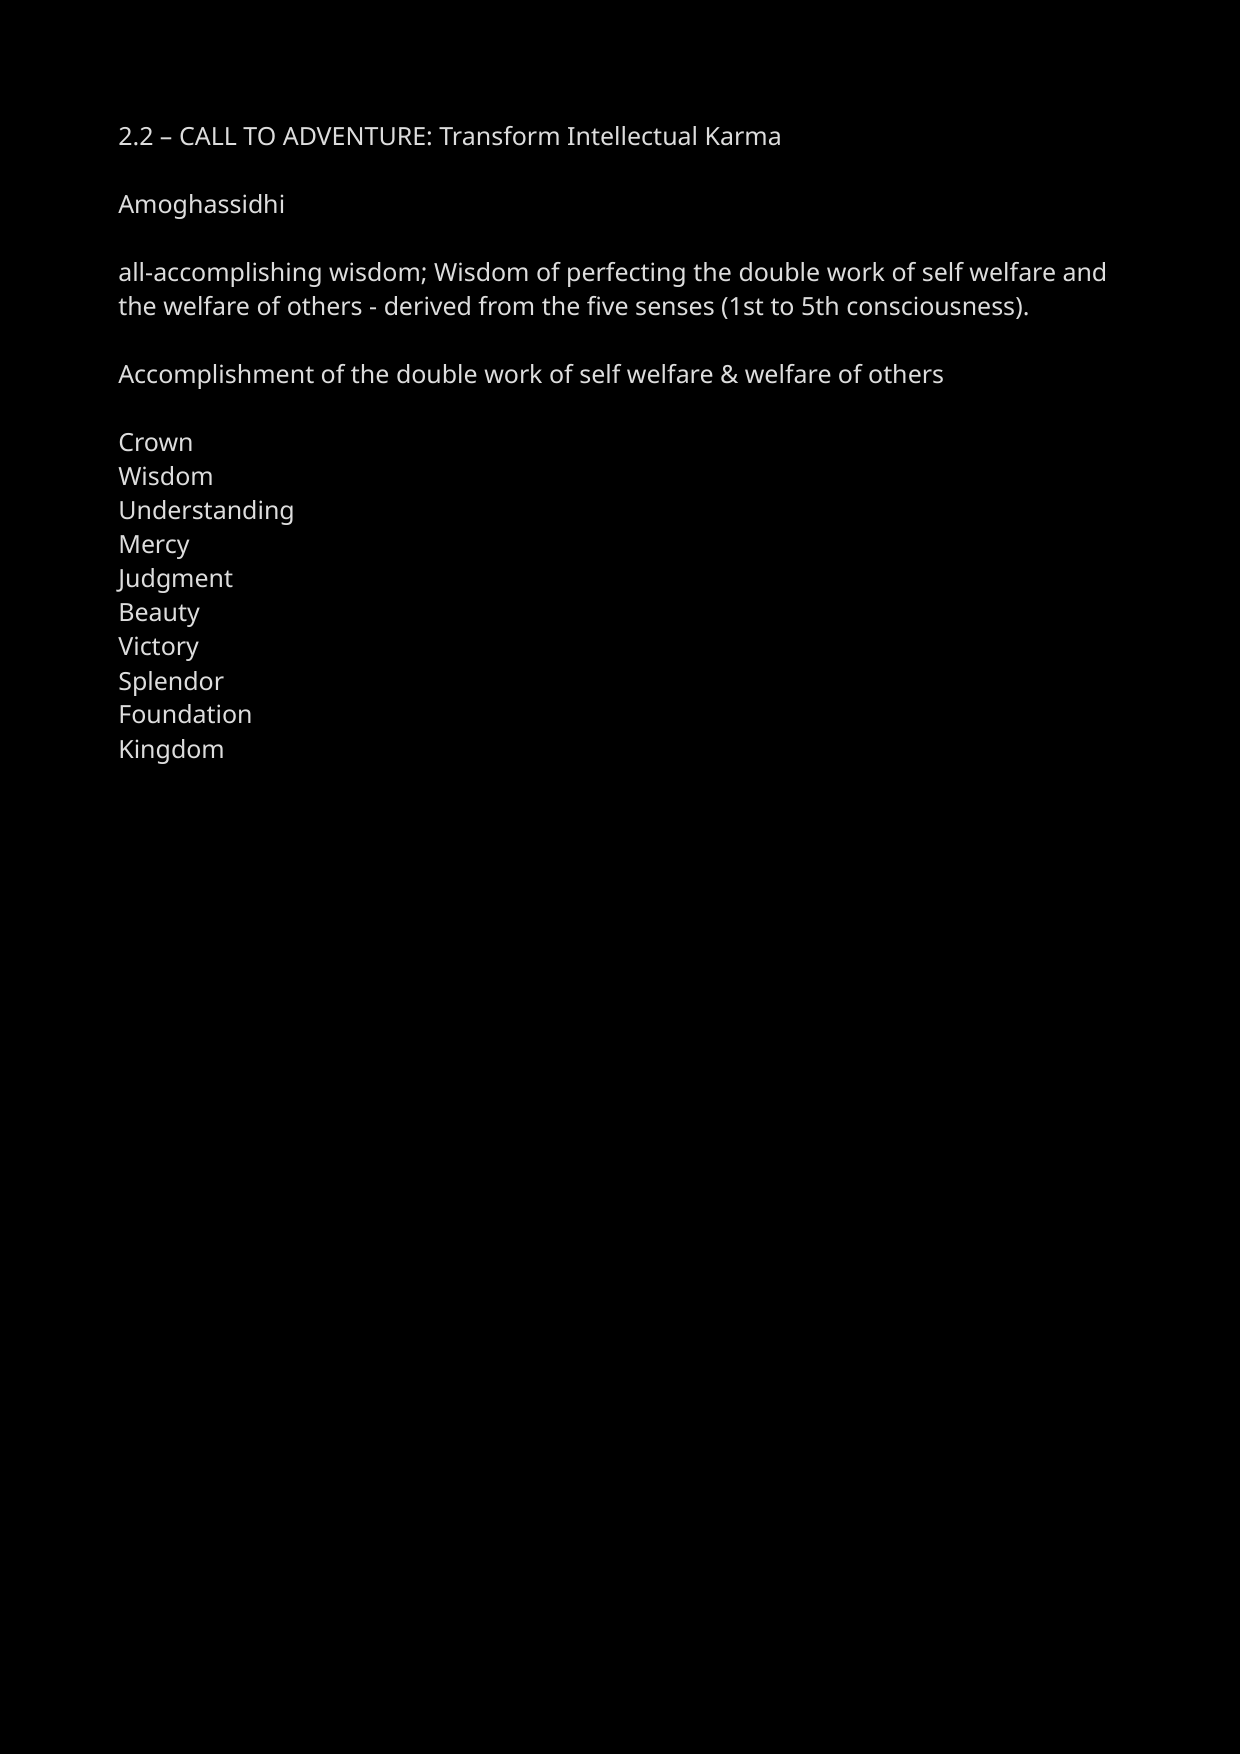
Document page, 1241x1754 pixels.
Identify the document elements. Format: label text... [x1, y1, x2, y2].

text Splendor [118, 663, 1122, 697]
text 2.2 – CALL TO ADVENTURE: Transform Intellectual Karma [118, 118, 1122, 152]
text Accomplishment of the double work of self welfare & welfare of others [118, 357, 1122, 391]
text Wisdom [118, 459, 1122, 493]
text Judgment [118, 561, 1122, 595]
text all-accomplishing wisdom; Wisdom of perfecting the double work of self welfare and the welfare of others - derived from the five senses (1st to 5th consciousness). [118, 254, 1122, 322]
text Mercy [118, 527, 1122, 561]
text Amoghassidhi [118, 186, 1122, 220]
text Victory [118, 629, 1122, 663]
text Foundation [118, 697, 1122, 731]
text Beauty [118, 595, 1122, 629]
text Crown [118, 425, 1122, 459]
text Understanding [118, 493, 1122, 527]
text Kingdom [118, 731, 1122, 765]
